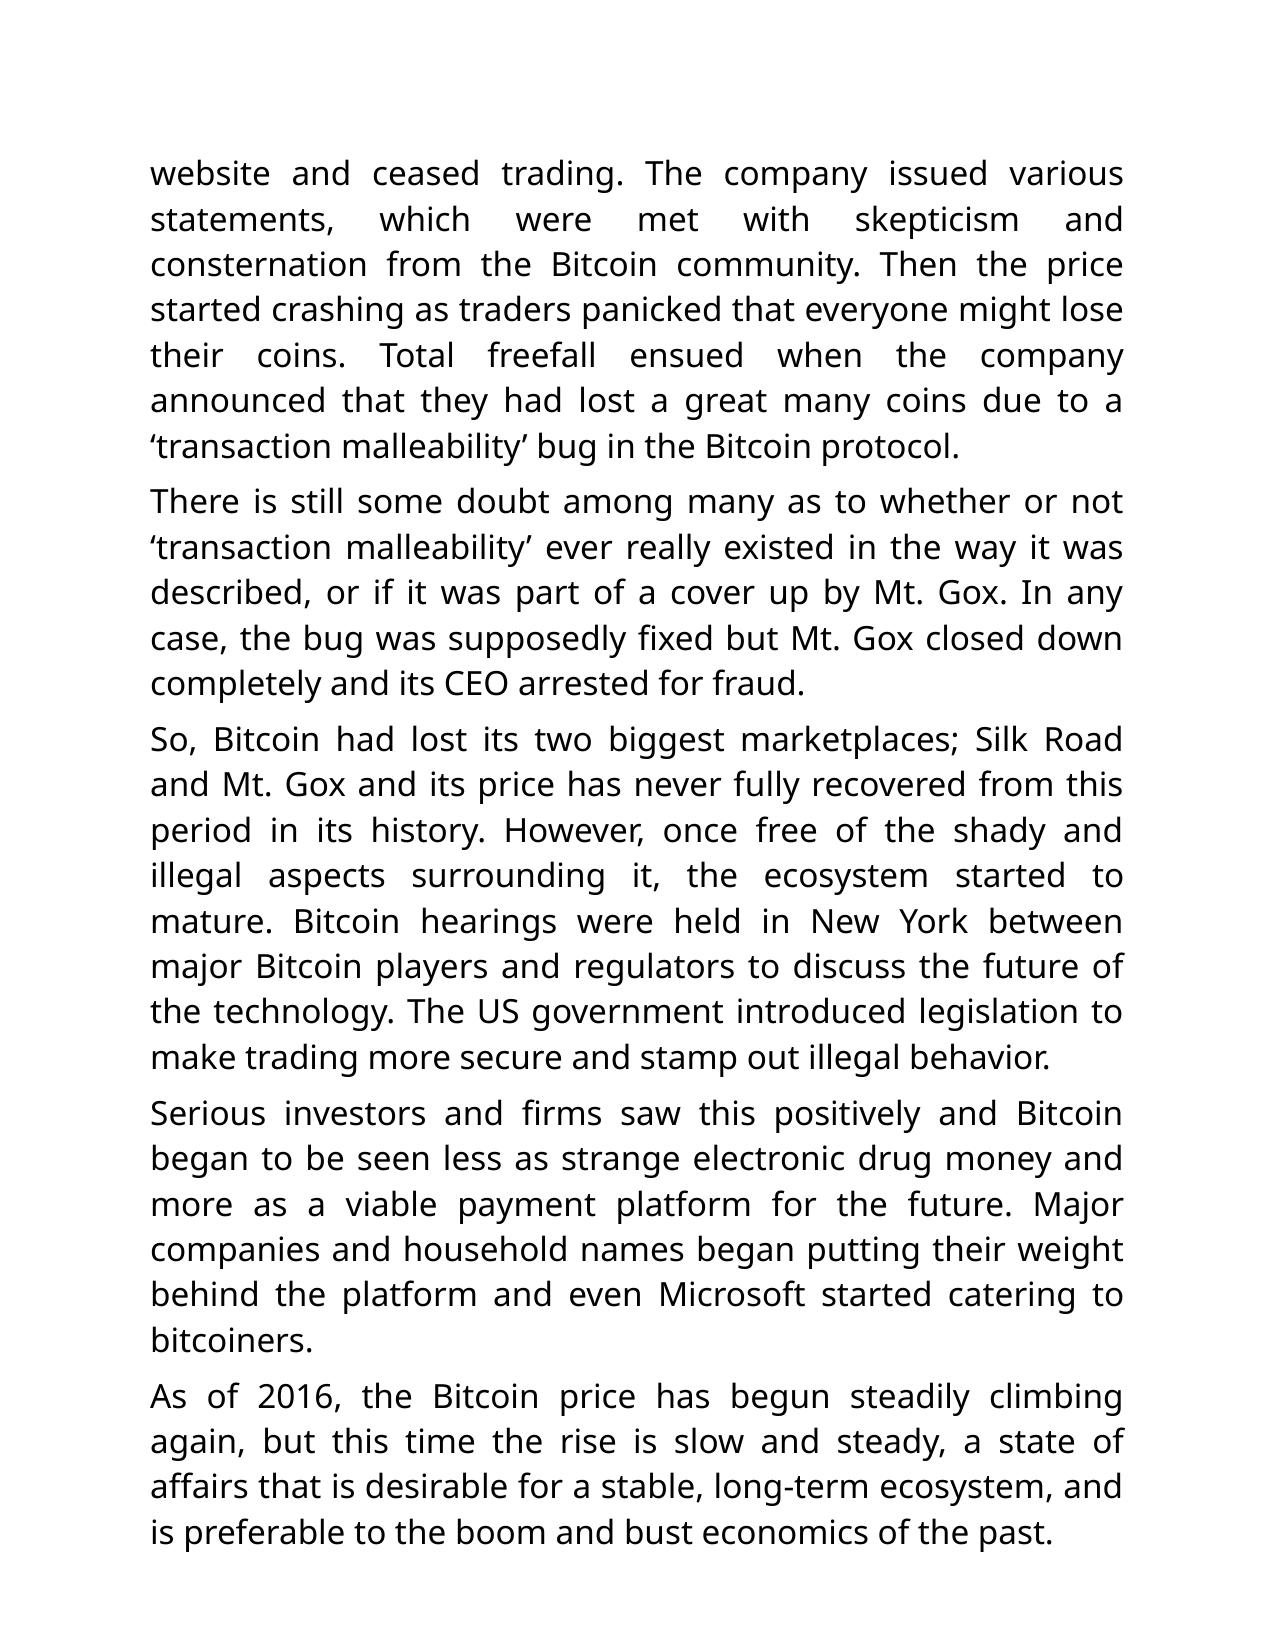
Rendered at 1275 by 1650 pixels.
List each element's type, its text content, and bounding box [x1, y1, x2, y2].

text As of 2016, the Bitcoin price has begun steadily climbing again, but this time the rise is slow and steady, a state of affairs that is desirable for a stable, long-term ecosystem, and is preferable to the boom and bust economics of the past. [150, 1372, 1125, 1554]
text There is still some doubt among many as to whether or not ‘transaction malleability’ ever really existed in the way it was described, or if it was part of a cover up by Mt. Gox. In any case, the bug was supposedly fixed but Mt. Gox closed down completely and its CEO arrested for fraud. [150, 478, 1125, 705]
text So, Bitcoin had lost its two biggest marketplaces; Silk Road and Mt. Gox and its price has never fully recovered from this period in its history. However, once free of the shady and illegal aspects surrounding it, the ecosystem started to mature. Bitcoin hearings were held in New York between major Bitcoin players and regulators to discuss the future of the technology. The US government introduced legislation to make trading more secure and stamp out illegal behavior. [150, 716, 1125, 1079]
text Serious investors and firms saw this positively and Bitcoin began to be seen less as strange electronic drug money and more as a viable payment platform for the future. Major companies and household names began putting their weight behind the platform and even Microsoft started catering to bitcoiners. [150, 1089, 1125, 1362]
text website and ceased trading. The company issued various statements, which were met with skepticism and consternation from the Bitcoin community. Then the price started crashing as traders panicked that everyone might lose their coins. Total freefall ensued when the company announced that they had lost a great many coins due to a ‘transaction malleability’ bug in the Bitcoin protocol. [150, 150, 1125, 468]
